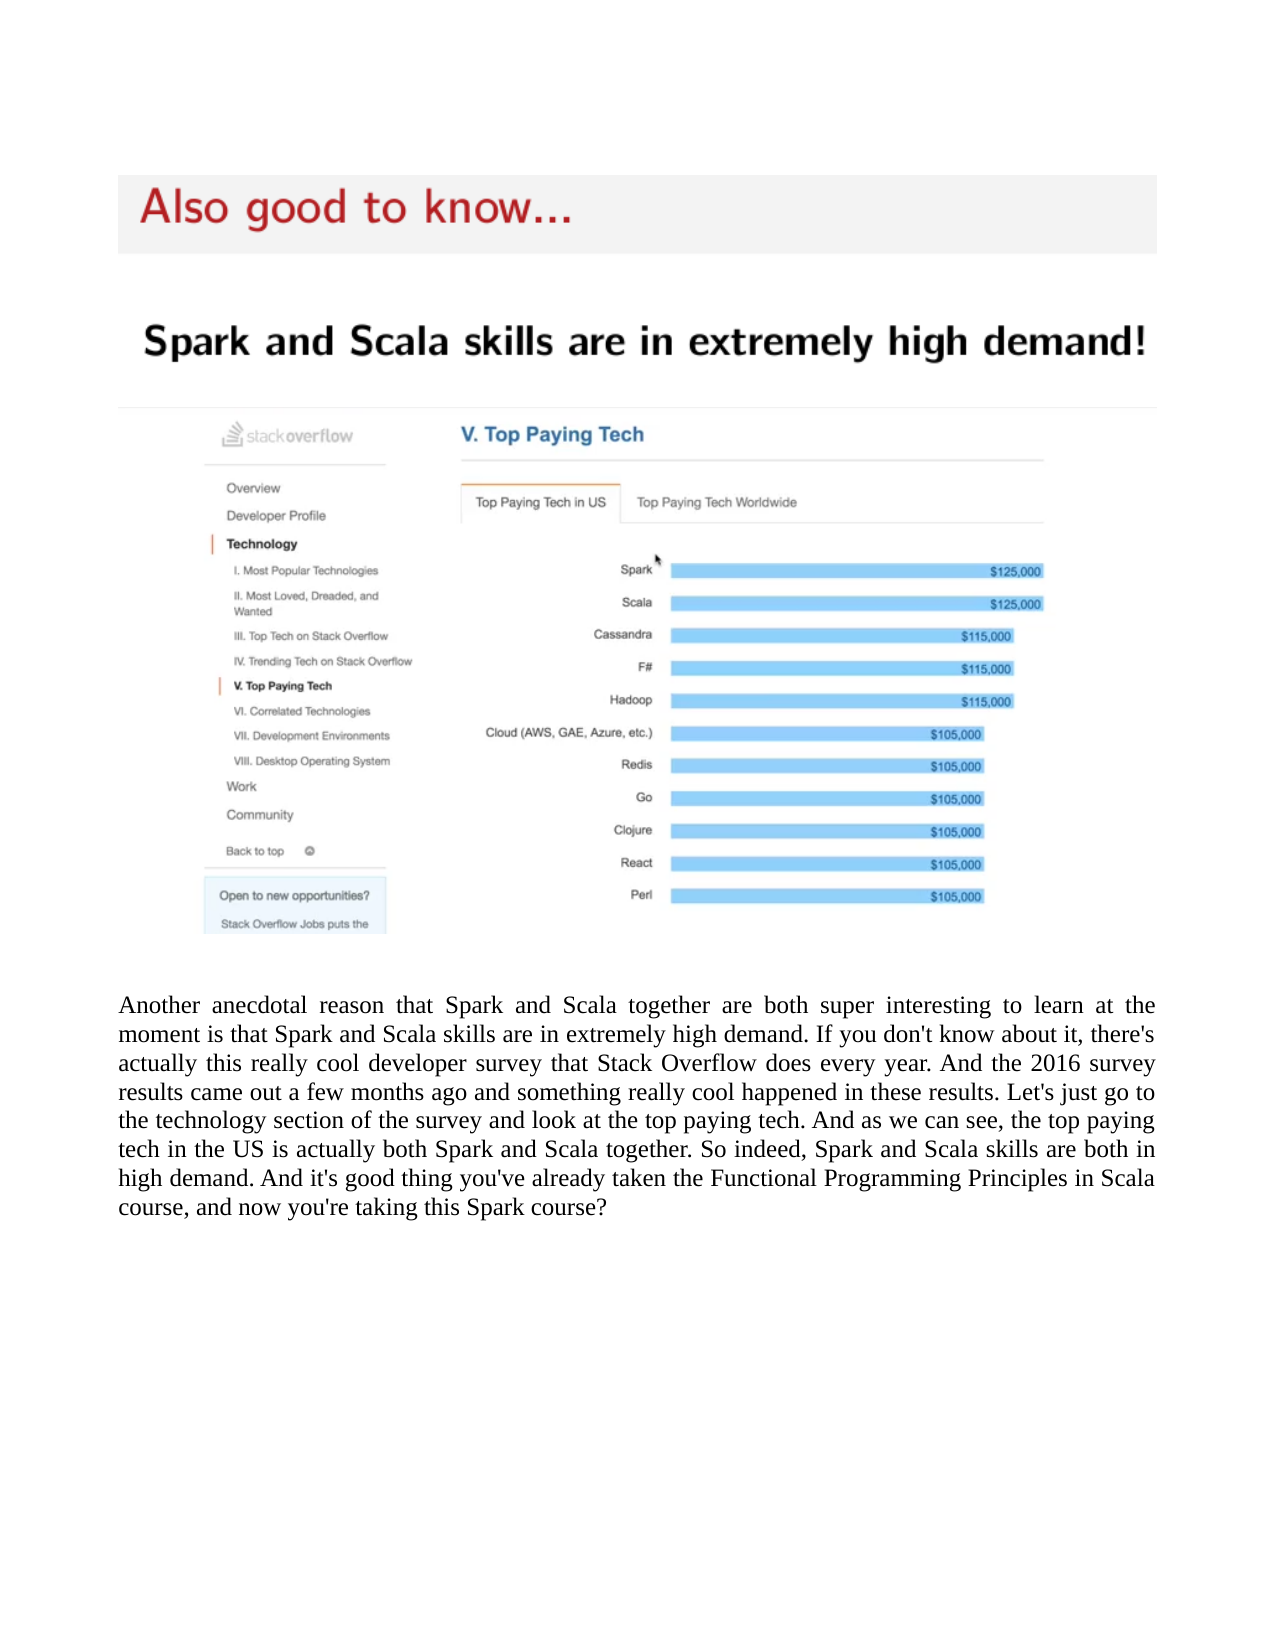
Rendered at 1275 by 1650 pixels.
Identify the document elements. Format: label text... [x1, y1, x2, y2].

picture [118, 407, 1157, 934]
picture [118, 175, 1157, 379]
text Another anecdotal reason that Spark and Scala together are both super interesting to learn at the moment is that Spark and Scala skills are in extremely high demand. If you don't know about it, there's actually this really cool developer survey that Stack Overflow does every year. And the 2016 survey results came out a few months ago and something really cool happened in these results. Let's just go to the technology section of the survey and look at the top paying tech. And as we can see, the top paying tech in the US is actually both Spark and Scala together. So indeed, Spark and Scala skills are both in high demand. And it's good thing you've already taken the Functional Programming Principles in Scala course, and now you're taking this Spark course? [118, 991, 1157, 1221]
